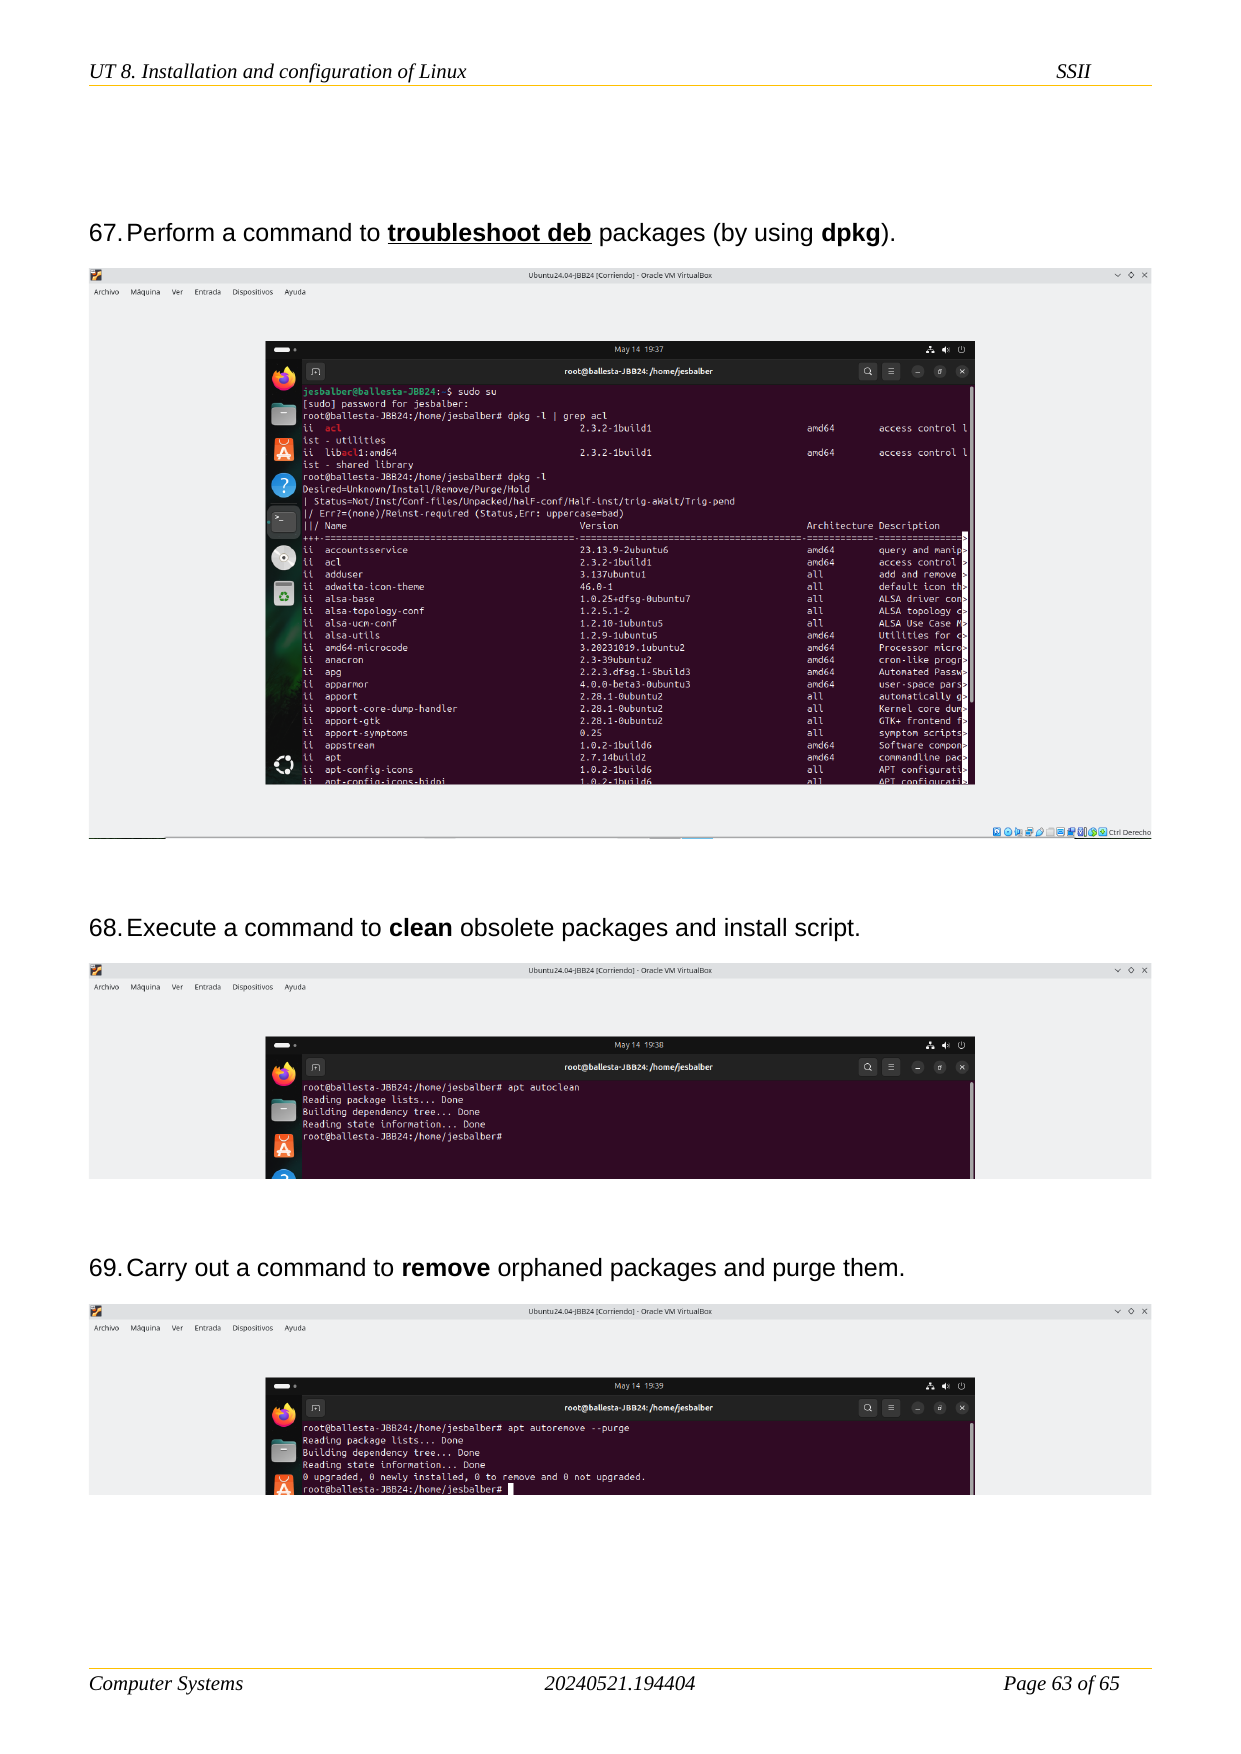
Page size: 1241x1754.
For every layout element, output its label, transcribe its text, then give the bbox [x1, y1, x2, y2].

picture [88, 267, 1152, 839]
picture [88, 1303, 1152, 1495]
list Execute a command to clean obsolete packages and install script. [89, 913, 1152, 942]
list Perform a command to troubleshoot deb packages (by using dpkg). [89, 217, 1152, 246]
list Carry out a command to remove orphaned packages and purge them. [89, 1253, 1152, 1282]
picture [88, 963, 1152, 1179]
